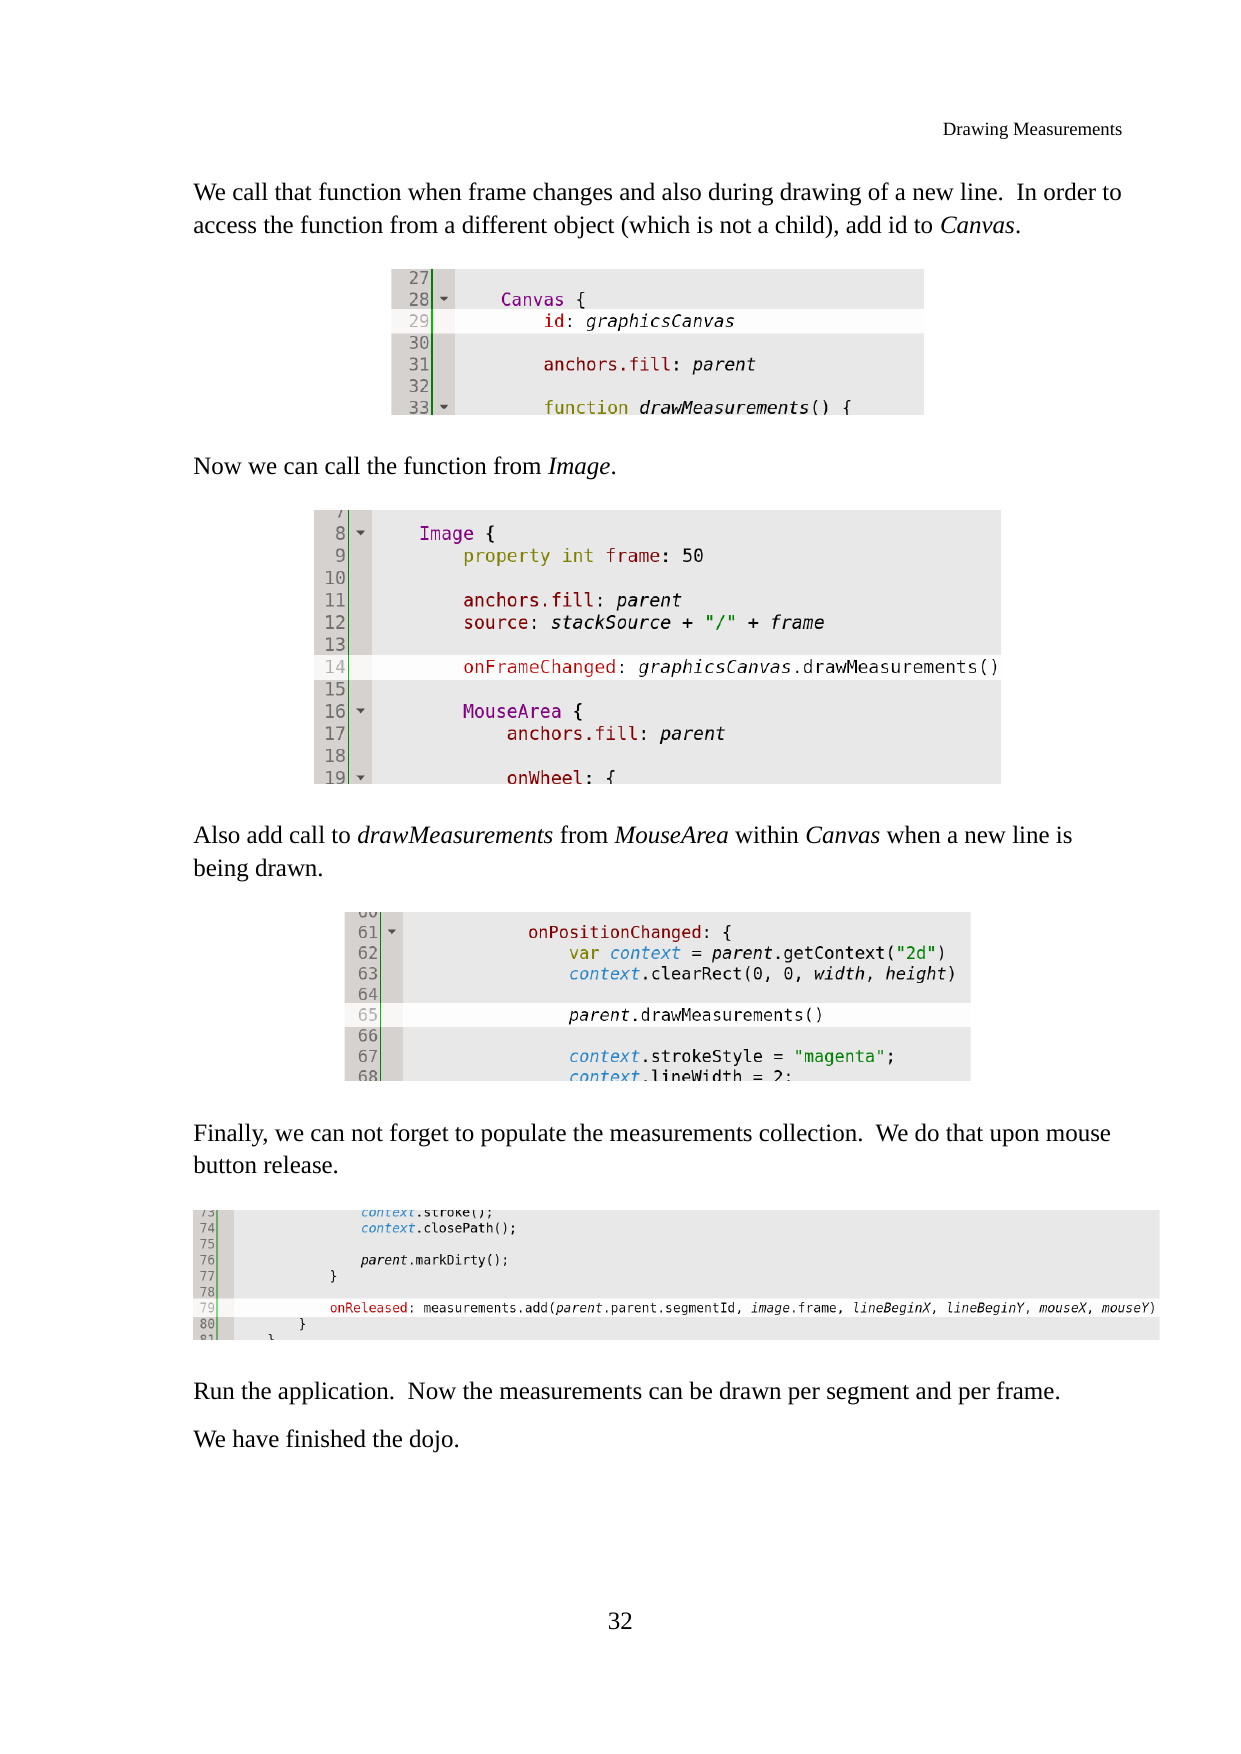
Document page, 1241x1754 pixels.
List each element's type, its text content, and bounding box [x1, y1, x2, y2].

picture [344, 912, 971, 1081]
list Run the application. Now the measurements can be drawn per segment and per frame. [156, 1376, 1122, 1405]
list We call that function when frame changes and also during drawing of a new line. In order to access the function from a different object (which is not a child), add id to Canvas. [156, 177, 1122, 239]
list Also add call to drawMeasurements from MouseArea within Canvas when a new line is being drawn. [156, 820, 1122, 882]
picture [193, 1210, 1160, 1340]
list Now we can call the function from Image. [156, 451, 1122, 480]
list We have finished the dojo. [156, 1424, 1122, 1452]
picture [391, 269, 924, 415]
picture [314, 510, 1002, 784]
list Finally, we can not forget to populate the measurements collection. We do that upon mouse button release. [156, 1118, 1122, 1179]
